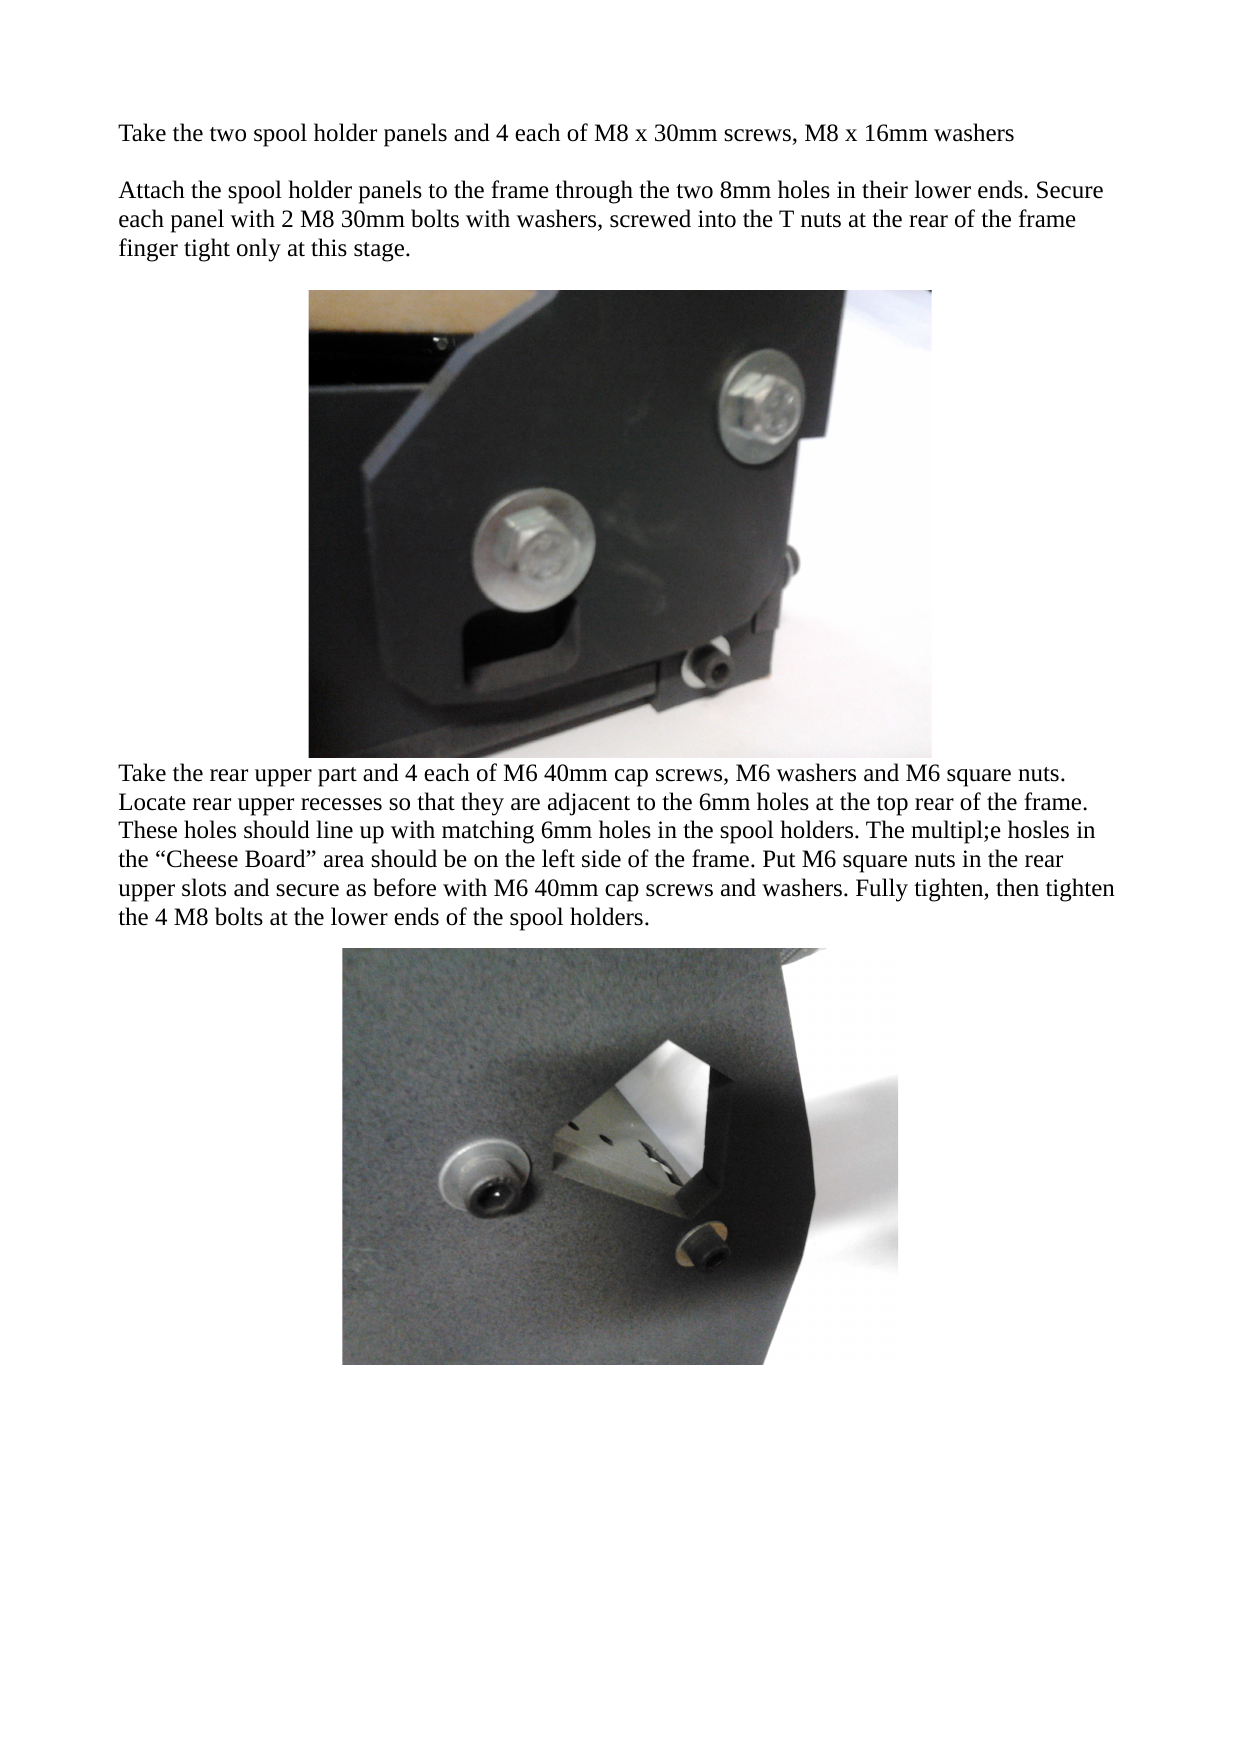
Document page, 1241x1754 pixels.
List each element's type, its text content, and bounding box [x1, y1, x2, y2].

text Take the two spool holder panels and 4 each of M8 x 30mm screws, M8 x 16mm washers [118, 118, 1122, 147]
picture [342, 948, 899, 1365]
text Take the rear upper part and 4 each of M6 40mm cap screws, M6 washers and M6 square nuts. Locate rear upper recesses so that they are adjacent to the 6mm holes at the top rear of the frame. These holes should line up with matching 6mm holes in the spool holders. The multipl;e hosles in the “Cheese Board” area should be on the left side of the frame. Put M6 square nuts in the rear upper slots and secure as before with M6 40mm cap screws and washers. Fully tighten, then tighten the 4 M8 bolts at the lower ends of the spool holders. [118, 758, 1122, 930]
picture [308, 290, 932, 758]
text Attach the spool holder panels to the frame through the two 8mm holes in their lower ends. Secure each panel with 2 M8 30mm bolts with washers, screwed into the T nuts at the rear of the frame finger tight only at this stage. [118, 176, 1122, 262]
